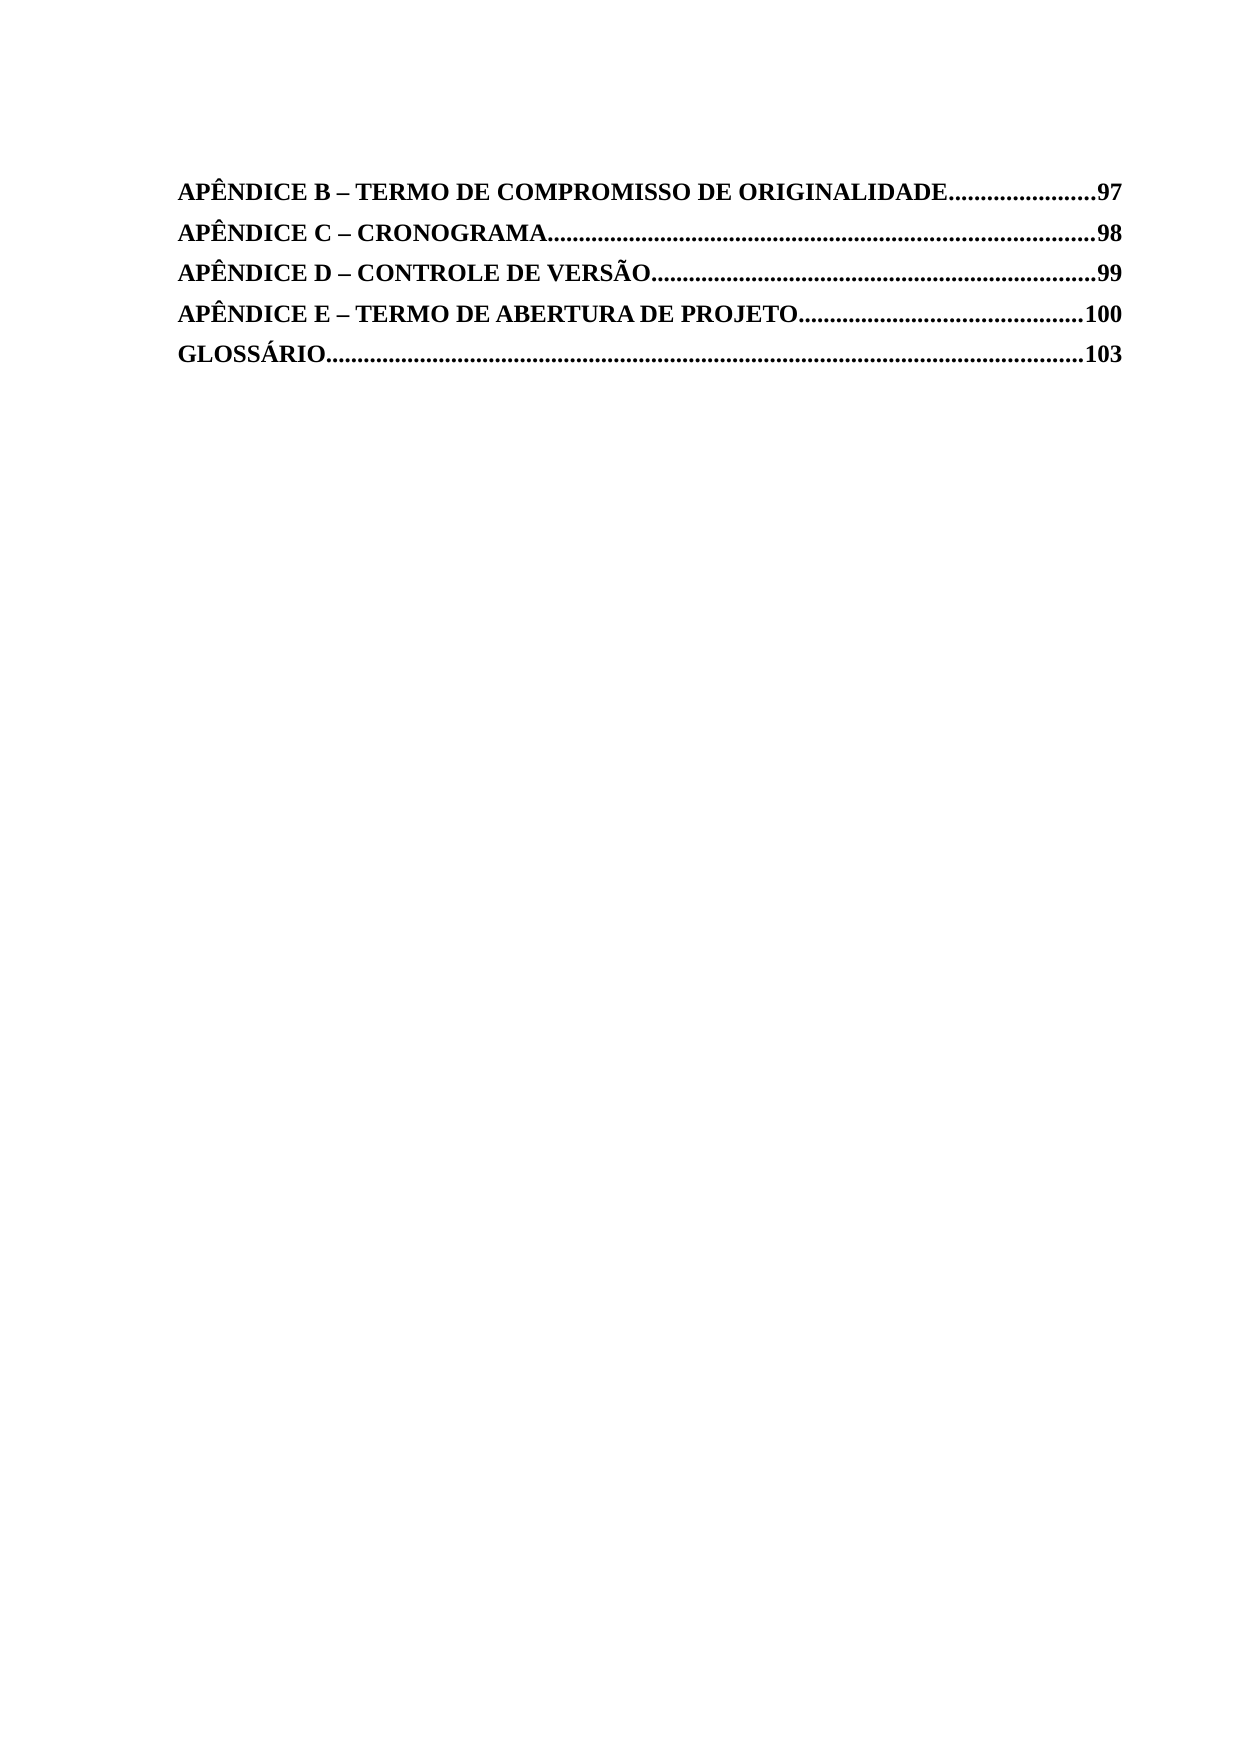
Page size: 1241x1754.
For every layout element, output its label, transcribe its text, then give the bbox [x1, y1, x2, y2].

text Glossário 103 [177, 339, 1122, 368]
text Apêndice e – termo de abertura de projeto 100 [177, 299, 1122, 327]
text APÊNDICE B – TERMO DE COMPROMISSO DE ORIGINALIDADE 97 [177, 177, 1122, 206]
text APÊNDICE D – CONTROLE DE VERSÃO 99 [177, 258, 1122, 287]
text APÊNDICE C – CRONOGRAMA 98 [177, 218, 1122, 246]
